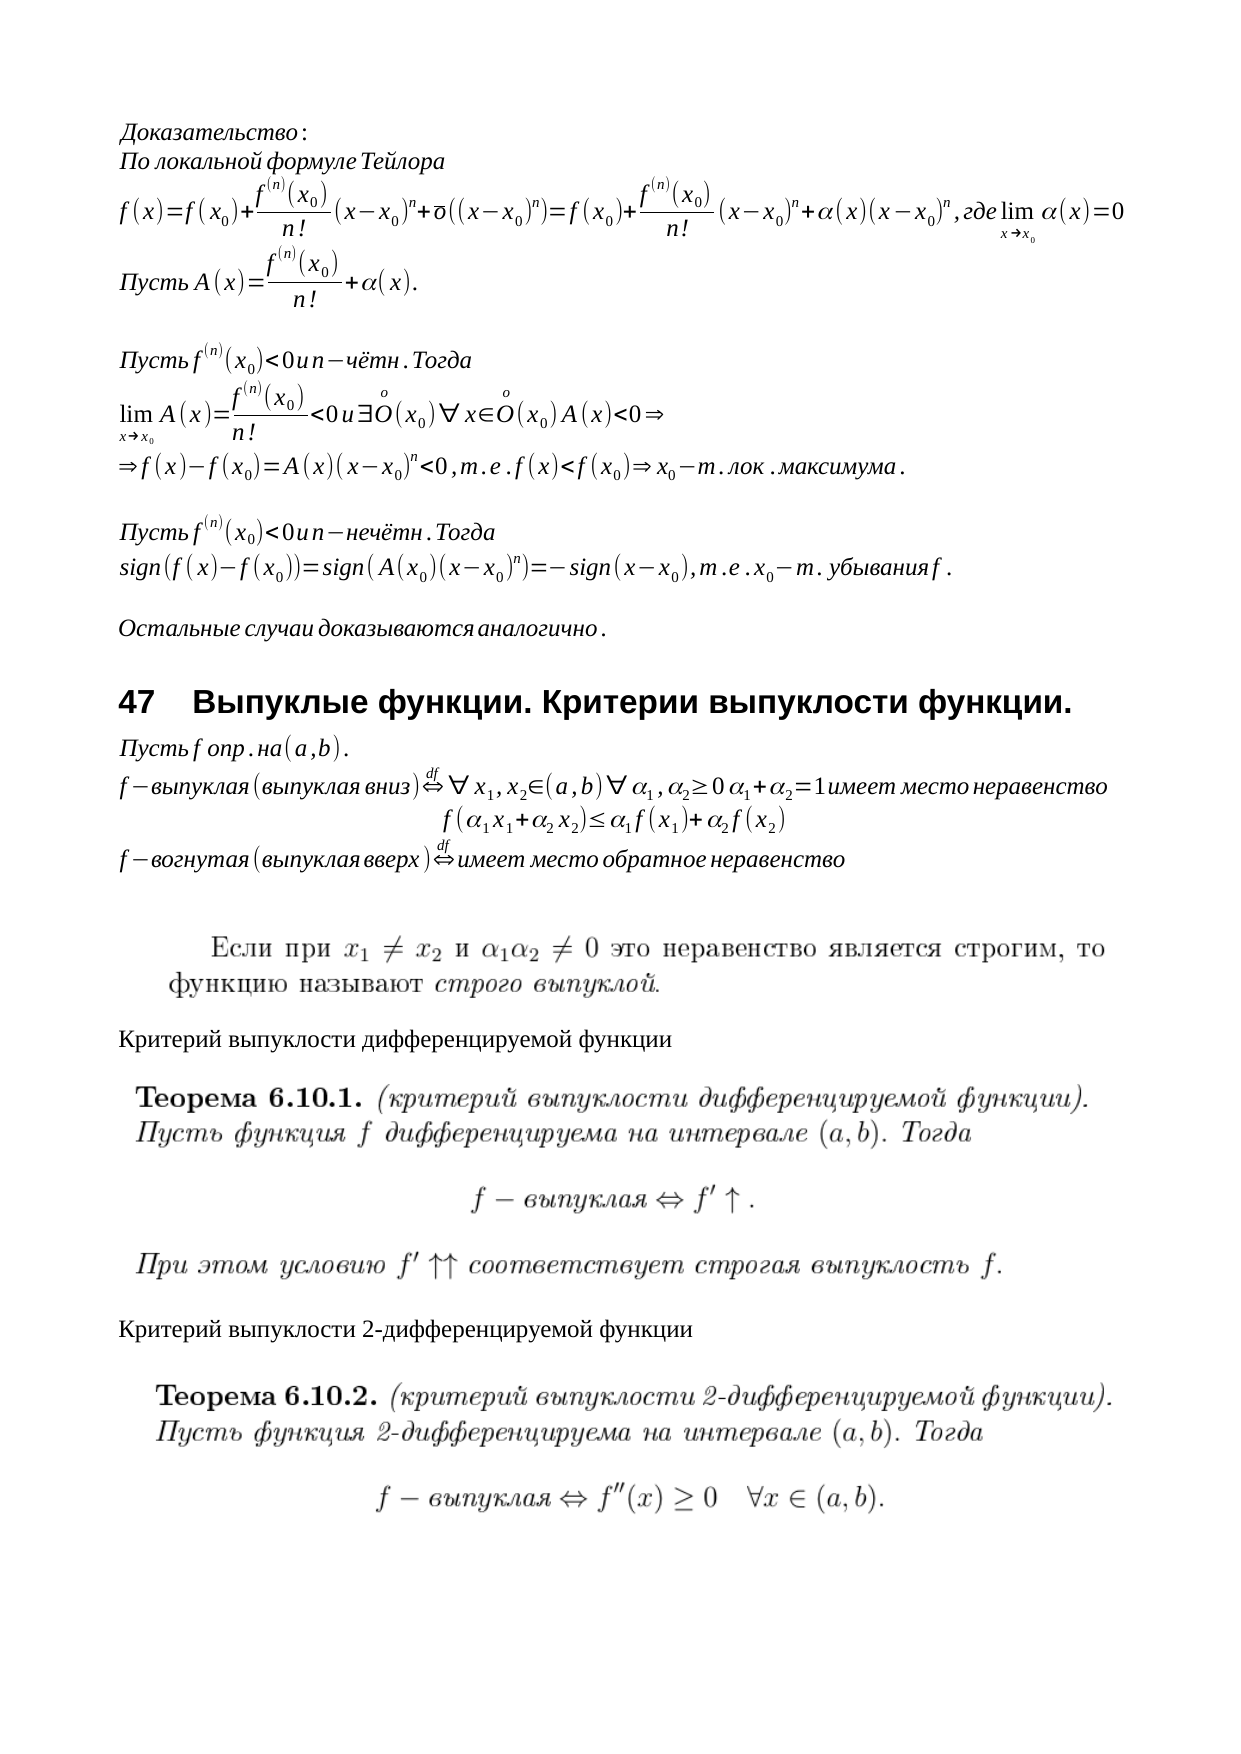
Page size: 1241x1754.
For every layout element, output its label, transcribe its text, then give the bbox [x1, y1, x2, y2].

subtitle Выпуклые функции. Критерии выпуклости функции. [118, 682, 1122, 721]
text Критерий выпуклости дифференцируемой функции [118, 1024, 1122, 1053]
picture [118, 1361, 1123, 1535]
picture [118, 907, 1123, 1005]
picture [118, 1071, 1123, 1295]
text Критерий выпуклости 2-дифференцируемой функции [118, 1314, 1122, 1342]
